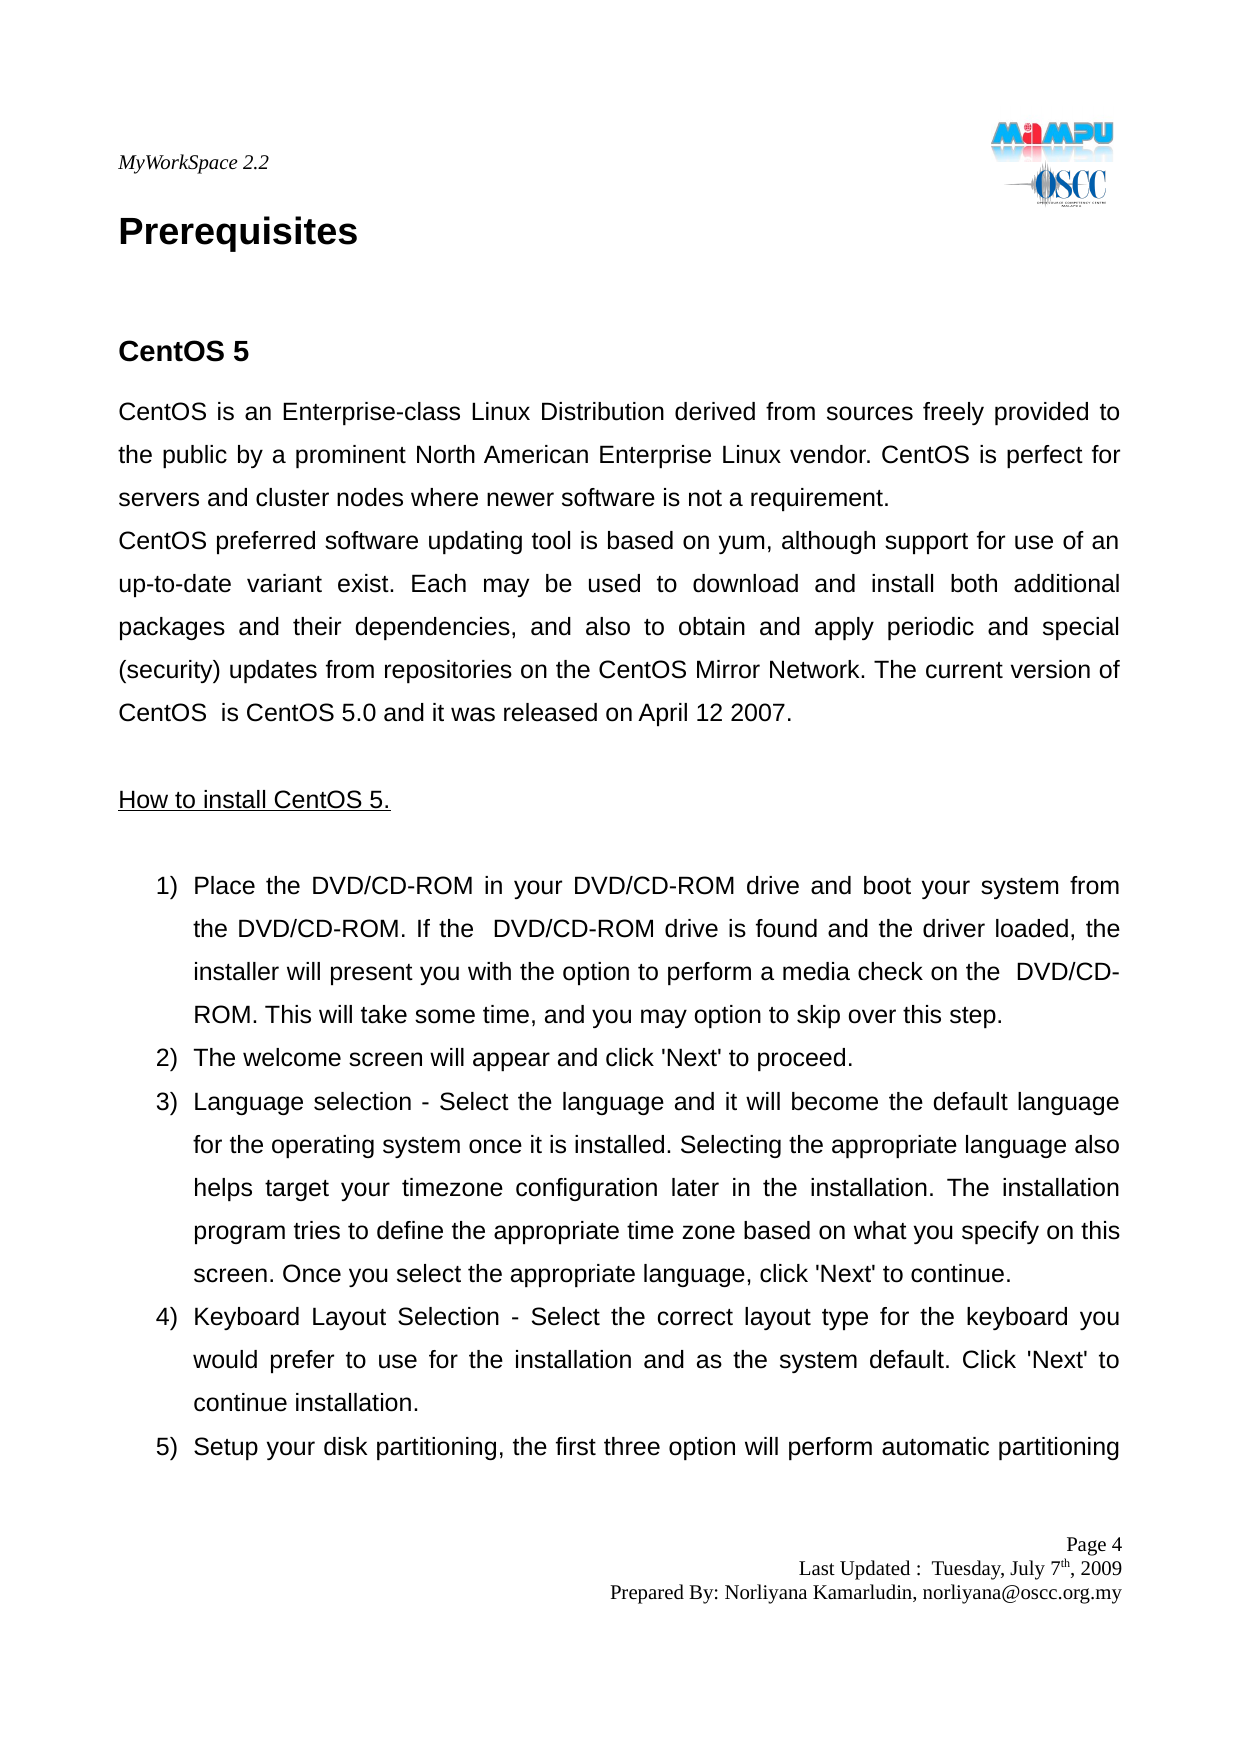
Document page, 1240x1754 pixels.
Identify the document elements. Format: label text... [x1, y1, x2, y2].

list The welcome screen will appear and click 'Next' to proceed. [156, 1043, 1122, 1072]
list Setup your disk partitioning, the first three option will perform automatic partitioning [156, 1432, 1122, 1460]
list Keyboard Layout Selection - Select the correct layout type for the keyboard you would prefer to use for the installation and as the system default. Click 'Next' to continue installation. [156, 1302, 1122, 1417]
subtitle CentOS 5 [118, 334, 1122, 367]
text CentOS is an Enterprise-class Linux Distribution derived from sources freely provided to the public by a prominent North American Enterprise Linux vendor. CentOS is perfect for servers and cluster nodes where newer software is not a requirement. [118, 397, 1122, 512]
text How to install CentOS 5. [118, 785, 1122, 813]
text CentOS preferred software updating tool is based on yum, although support for use of an up-to-date variant exist. Each may be used to download and install both additional packages and their dependencies, and also to obtain and apply periodic and special (security) updates from repositories on the CentOS Mirror Network. The current version of CentOS is CentOS 5.0 and it was released on April 12 2007. [118, 526, 1122, 727]
subtitle Prerequisites [118, 209, 1122, 253]
list Place the DVD/CD-ROM in your DVD/CD-ROM drive and boot your system from the DVD/CD-ROM. If the DVD/CD-ROM drive is found and the driver loaded, the installer will present you with the option to perform a media check on the DVD/CD-ROM. This will take some time, and you may option to skip over this step. [156, 871, 1122, 1029]
picture [991, 106, 1114, 208]
list Language selection - Select the language and it will become the default language for the operating system once it is installed. Selecting the appropriate language also helps target your timezone configuration later in the installation. The installation program tries to define the appropriate time zone based on what you specify on this screen. Once you select the appropriate language, click 'Next' to continue. [156, 1087, 1122, 1288]
